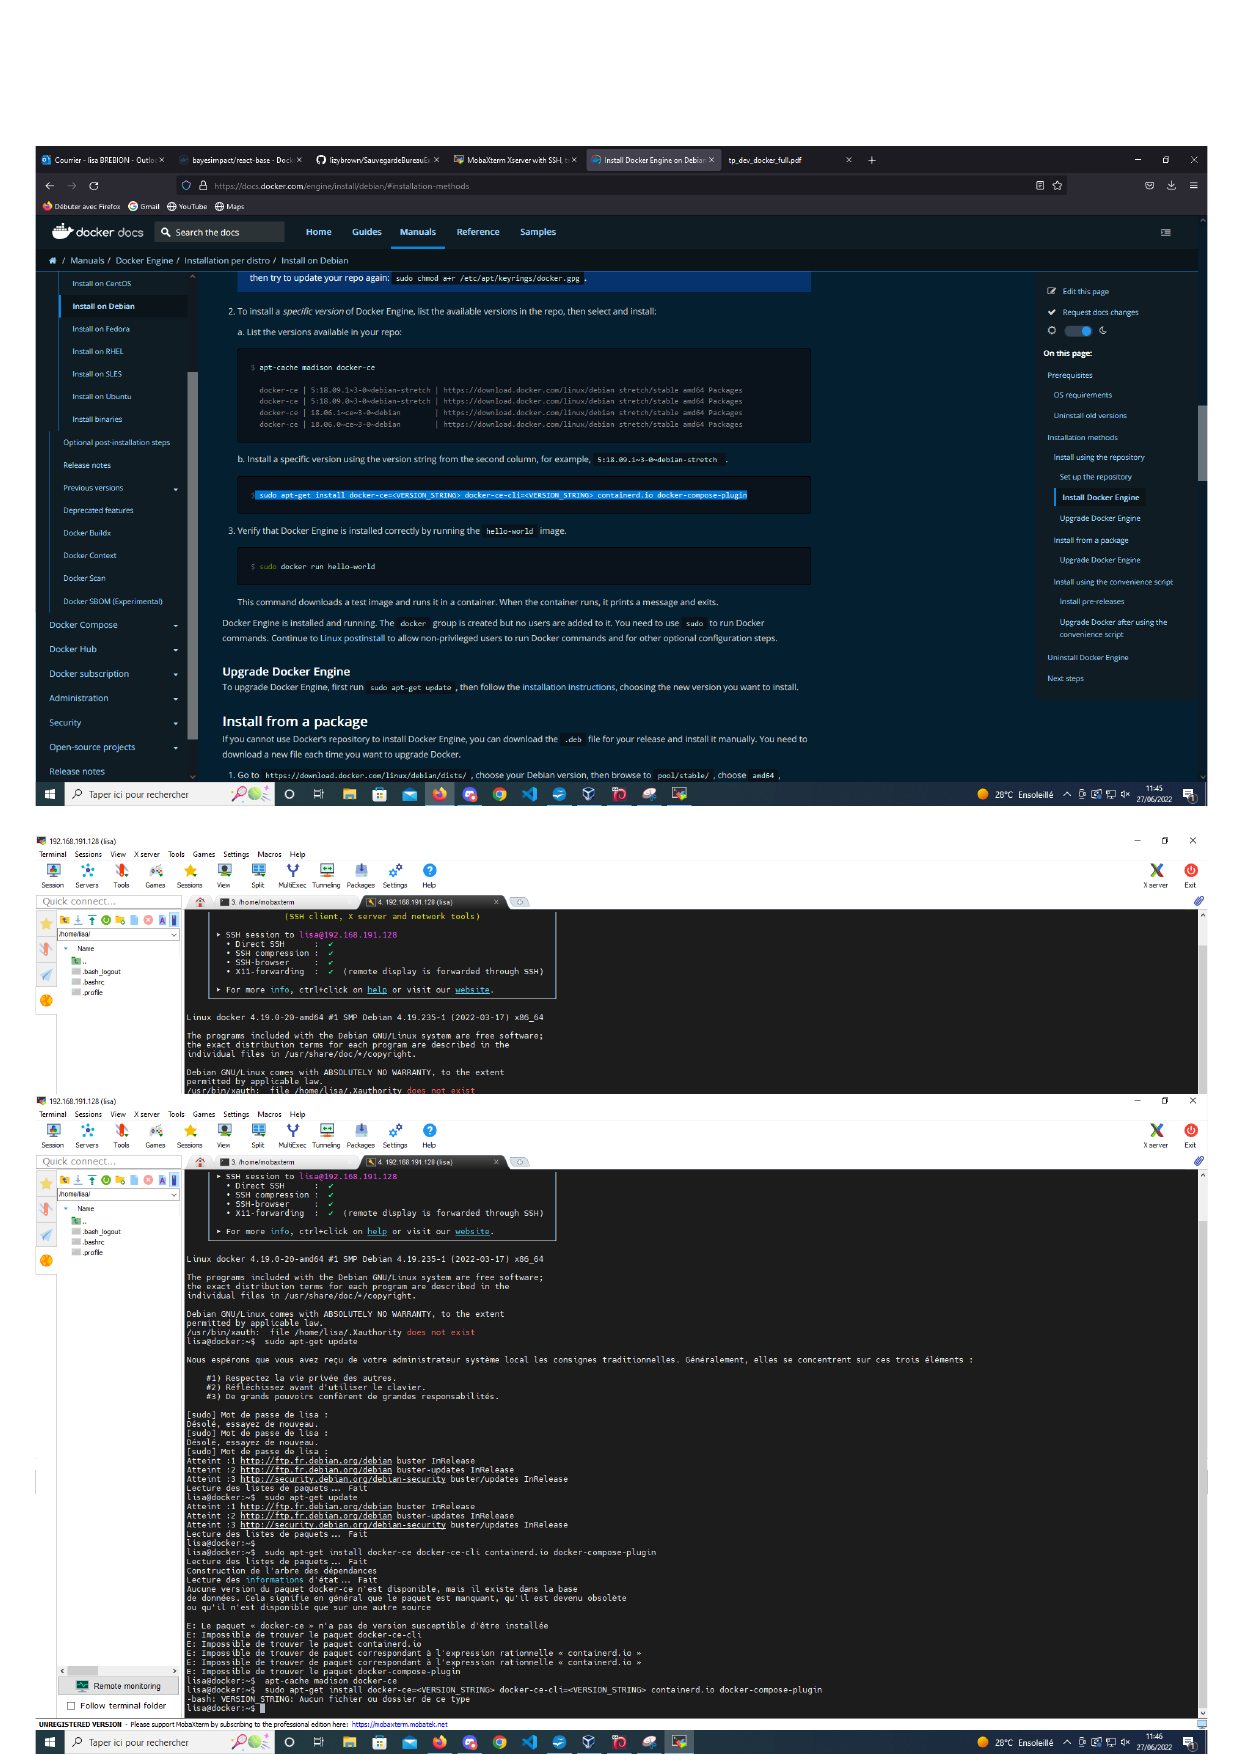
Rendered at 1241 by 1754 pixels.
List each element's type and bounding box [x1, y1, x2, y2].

picture [35, 146, 1208, 806]
picture [35, 834, 1208, 1754]
